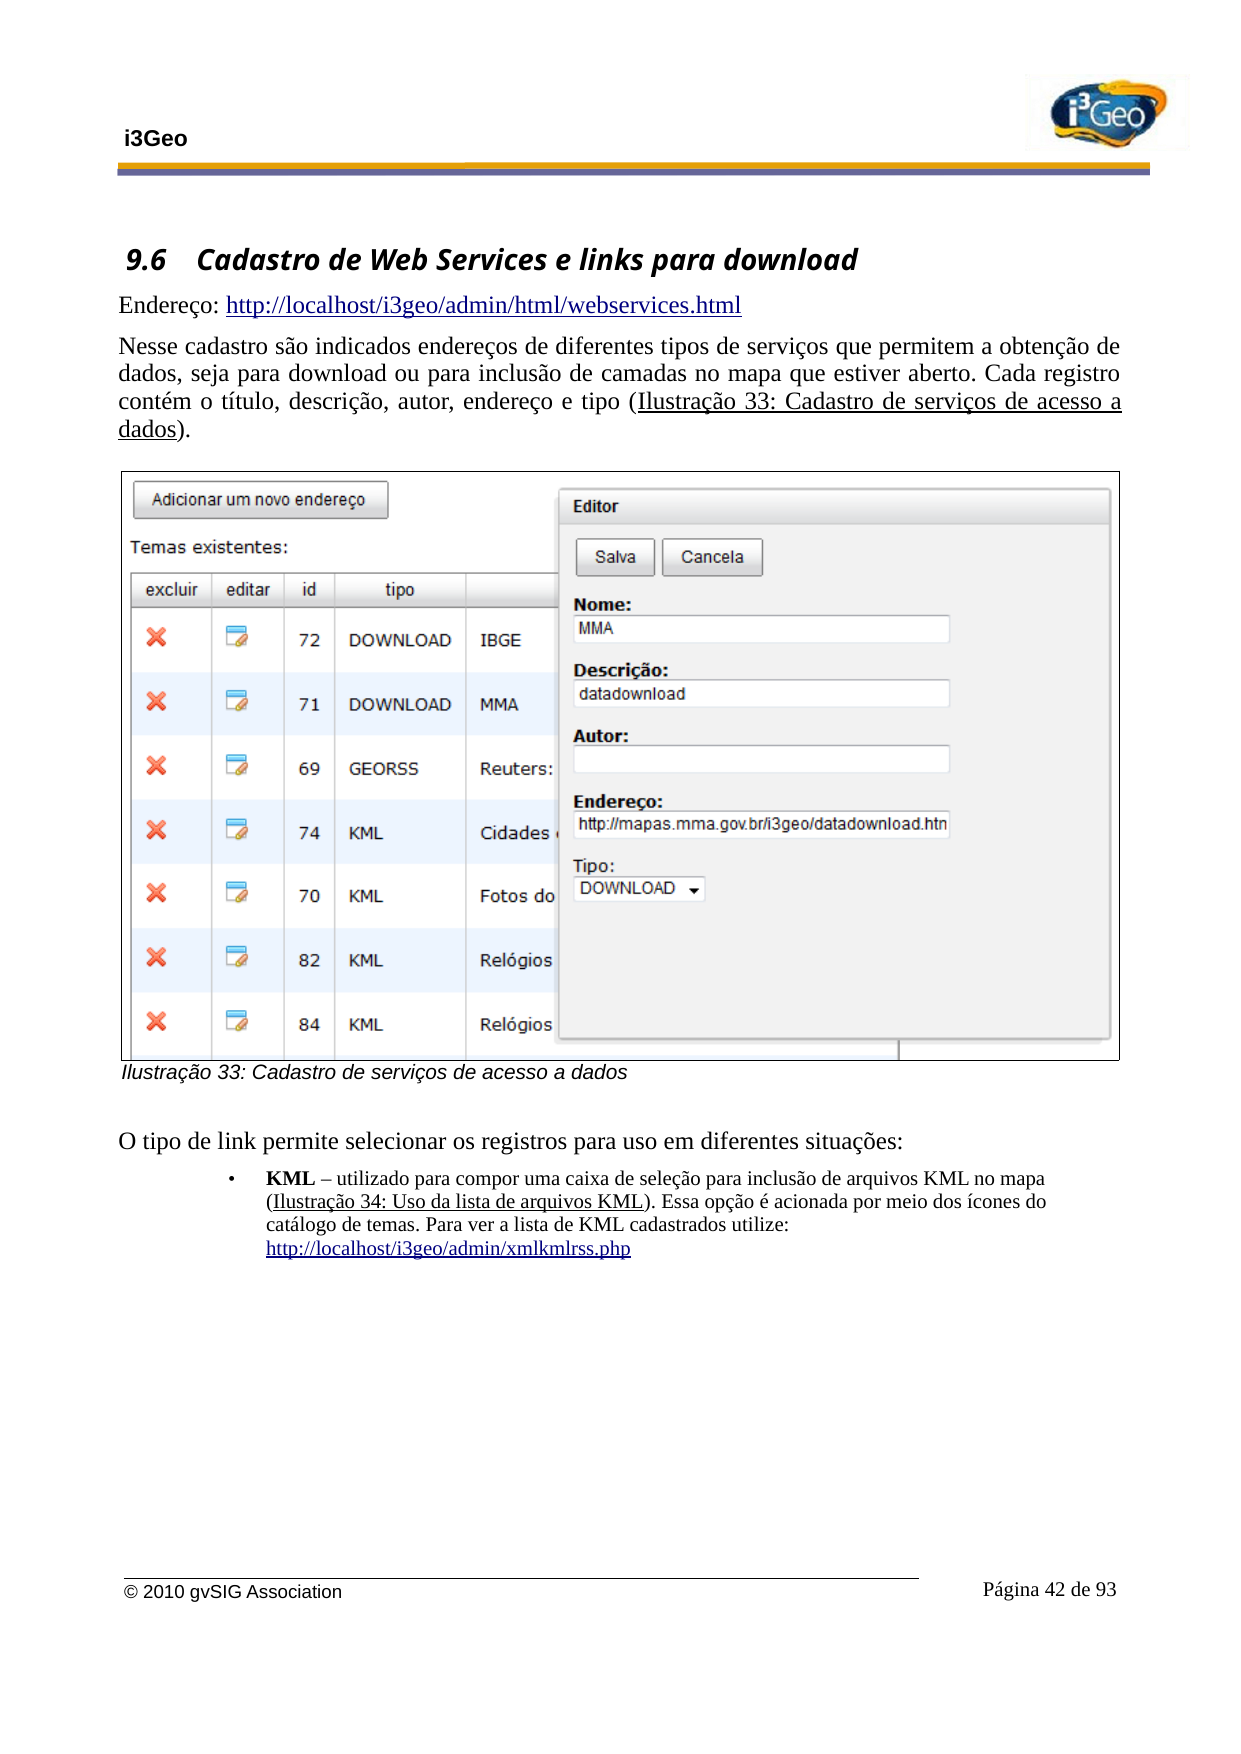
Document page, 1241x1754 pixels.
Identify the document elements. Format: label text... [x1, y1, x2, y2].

text Endereço: http://localhost/i3geo/admin/html/webservices.html [118, 292, 1122, 319]
text O tipo de link permite selecionar os registros para uso em diferentes situações: [118, 1127, 1122, 1154]
list KML – utilizado para compor uma caixa de seleção para inclusão de arquivos KML no mapa (Ilustração 34: Uso da lista de arquivos KML). Essa opção é acionada por meio dos ícones do catálogo de temas. Para ver a lista de KML cadastrados utilize: http://localhost/i3geo/admin/xmlkmlrss.php [228, 1167, 1122, 1259]
picture [1025, 74, 1191, 151]
text Ilustração 33: Cadastro de serviços de acesso a dados [121, 1061, 1119, 1084]
picture [122, 472, 1119, 1060]
subtitle Cadastro de Web Services e links para download [118, 239, 1122, 279]
text Nesse cadastro são indicados endereços de diferentes tipos de serviços que permitem a obtenção de dados, seja para download ou para inclusão de camadas no mapa que estiver aberto. Cada registro contém o título, descrição, autor, endereço e tipo (Ilustração 33: Cadastro de serviços de acesso a dados). [118, 332, 1122, 443]
